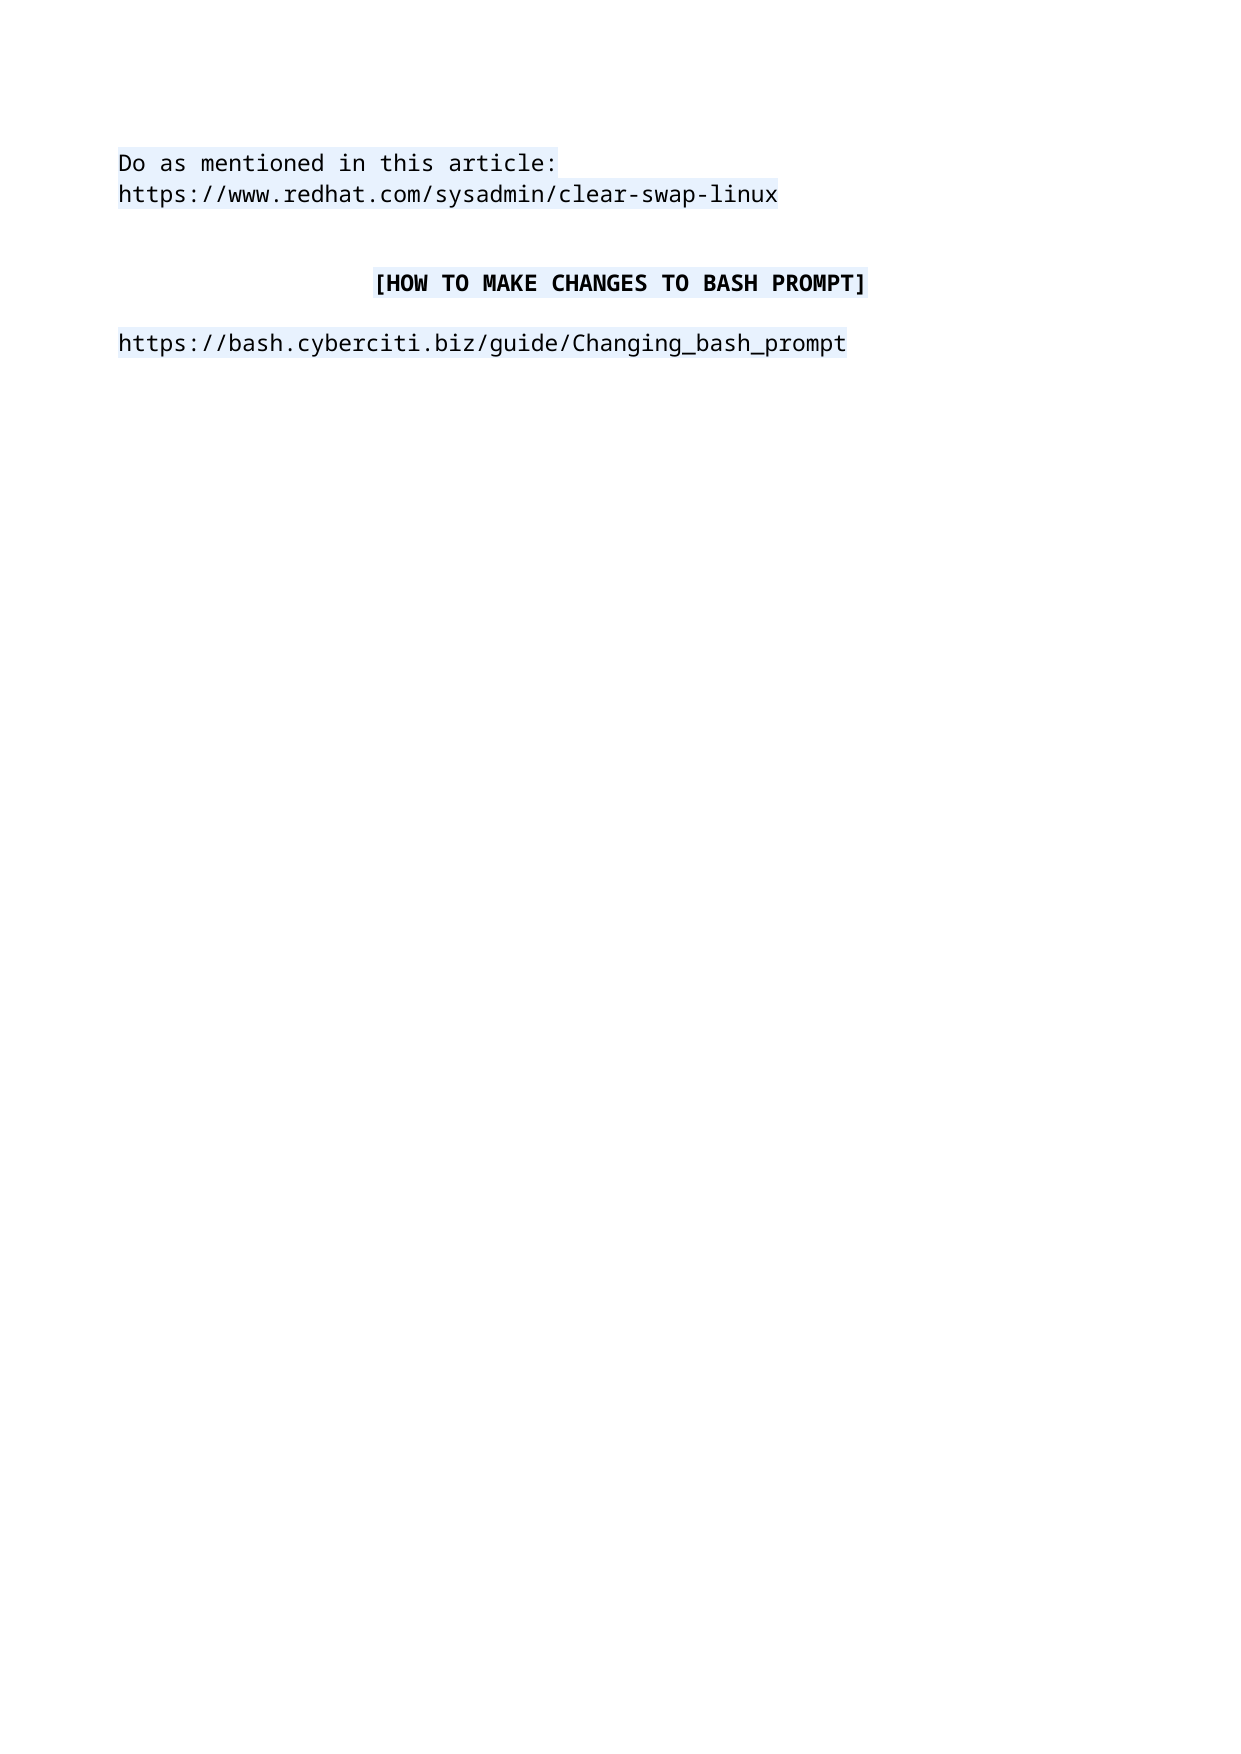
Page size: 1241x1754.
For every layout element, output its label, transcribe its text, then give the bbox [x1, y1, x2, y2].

text https://bash.cyberciti.biz/guide/Changing_bash_prompt [118, 327, 1122, 358]
text https://www.redhat.com/sysadmin/clear-swap-linux [118, 178, 1122, 209]
text [HOW TO MAKE CHANGES TO BASH PROMPT] [118, 267, 1122, 298]
text Do as mentioned in this article: [118, 147, 1122, 178]
